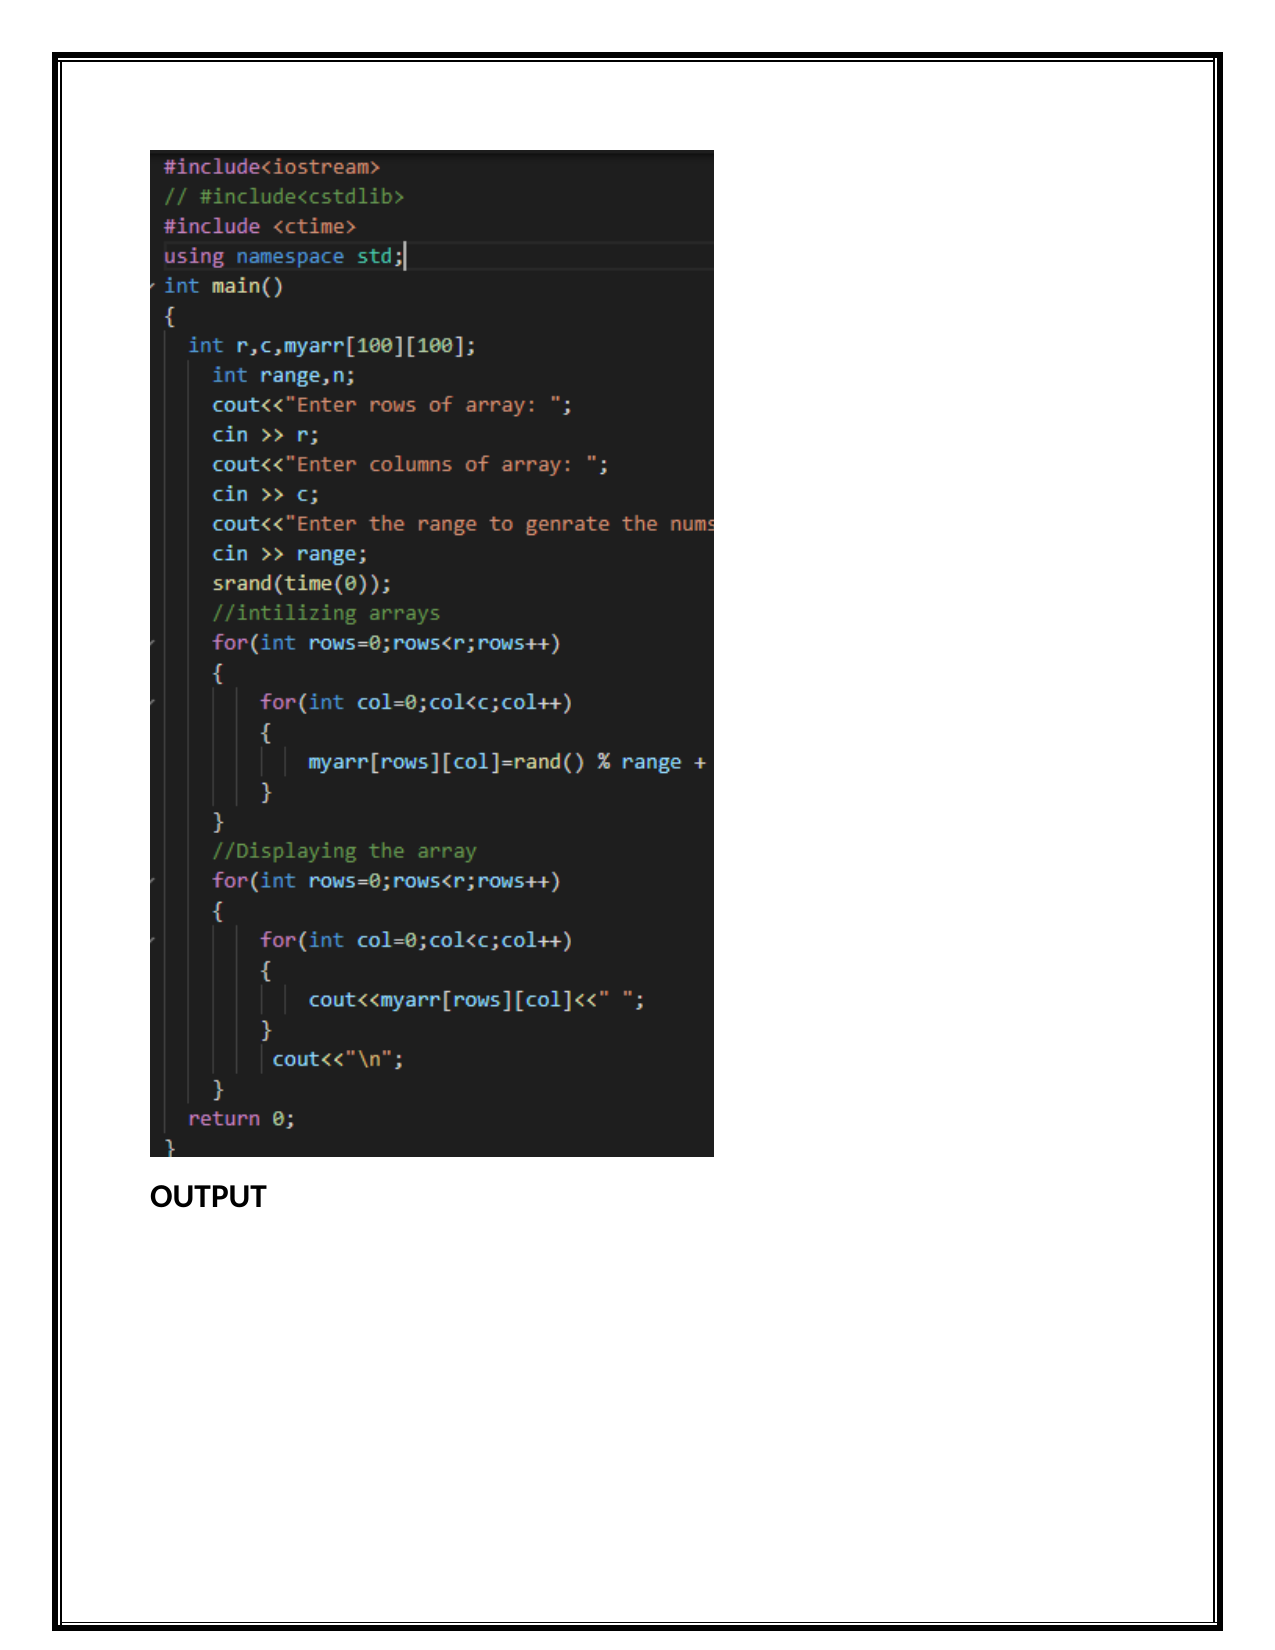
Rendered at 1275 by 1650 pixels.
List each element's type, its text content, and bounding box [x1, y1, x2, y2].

text OUTPUT [150, 1175, 1204, 1216]
picture [150, 150, 714, 1157]
